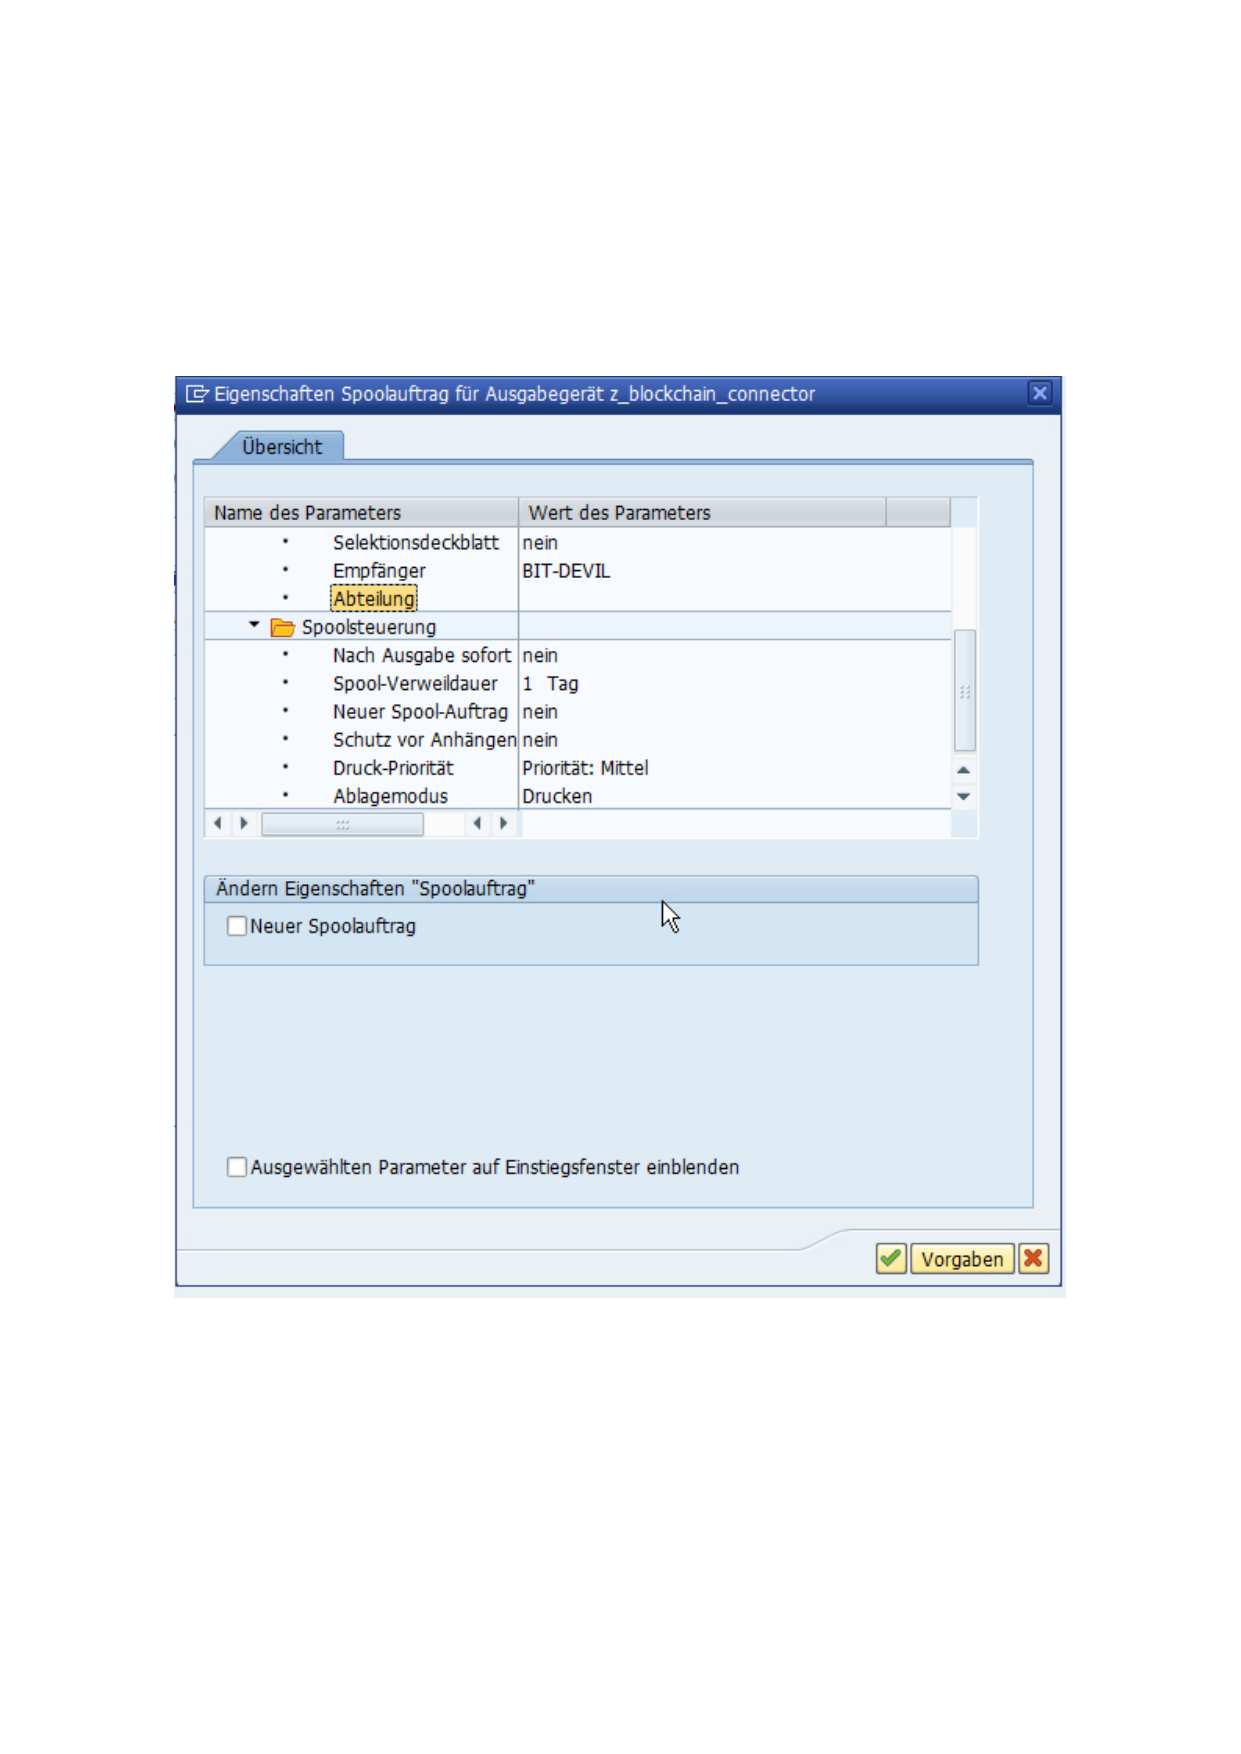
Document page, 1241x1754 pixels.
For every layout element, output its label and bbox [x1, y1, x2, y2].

picture [174, 376, 1067, 1298]
